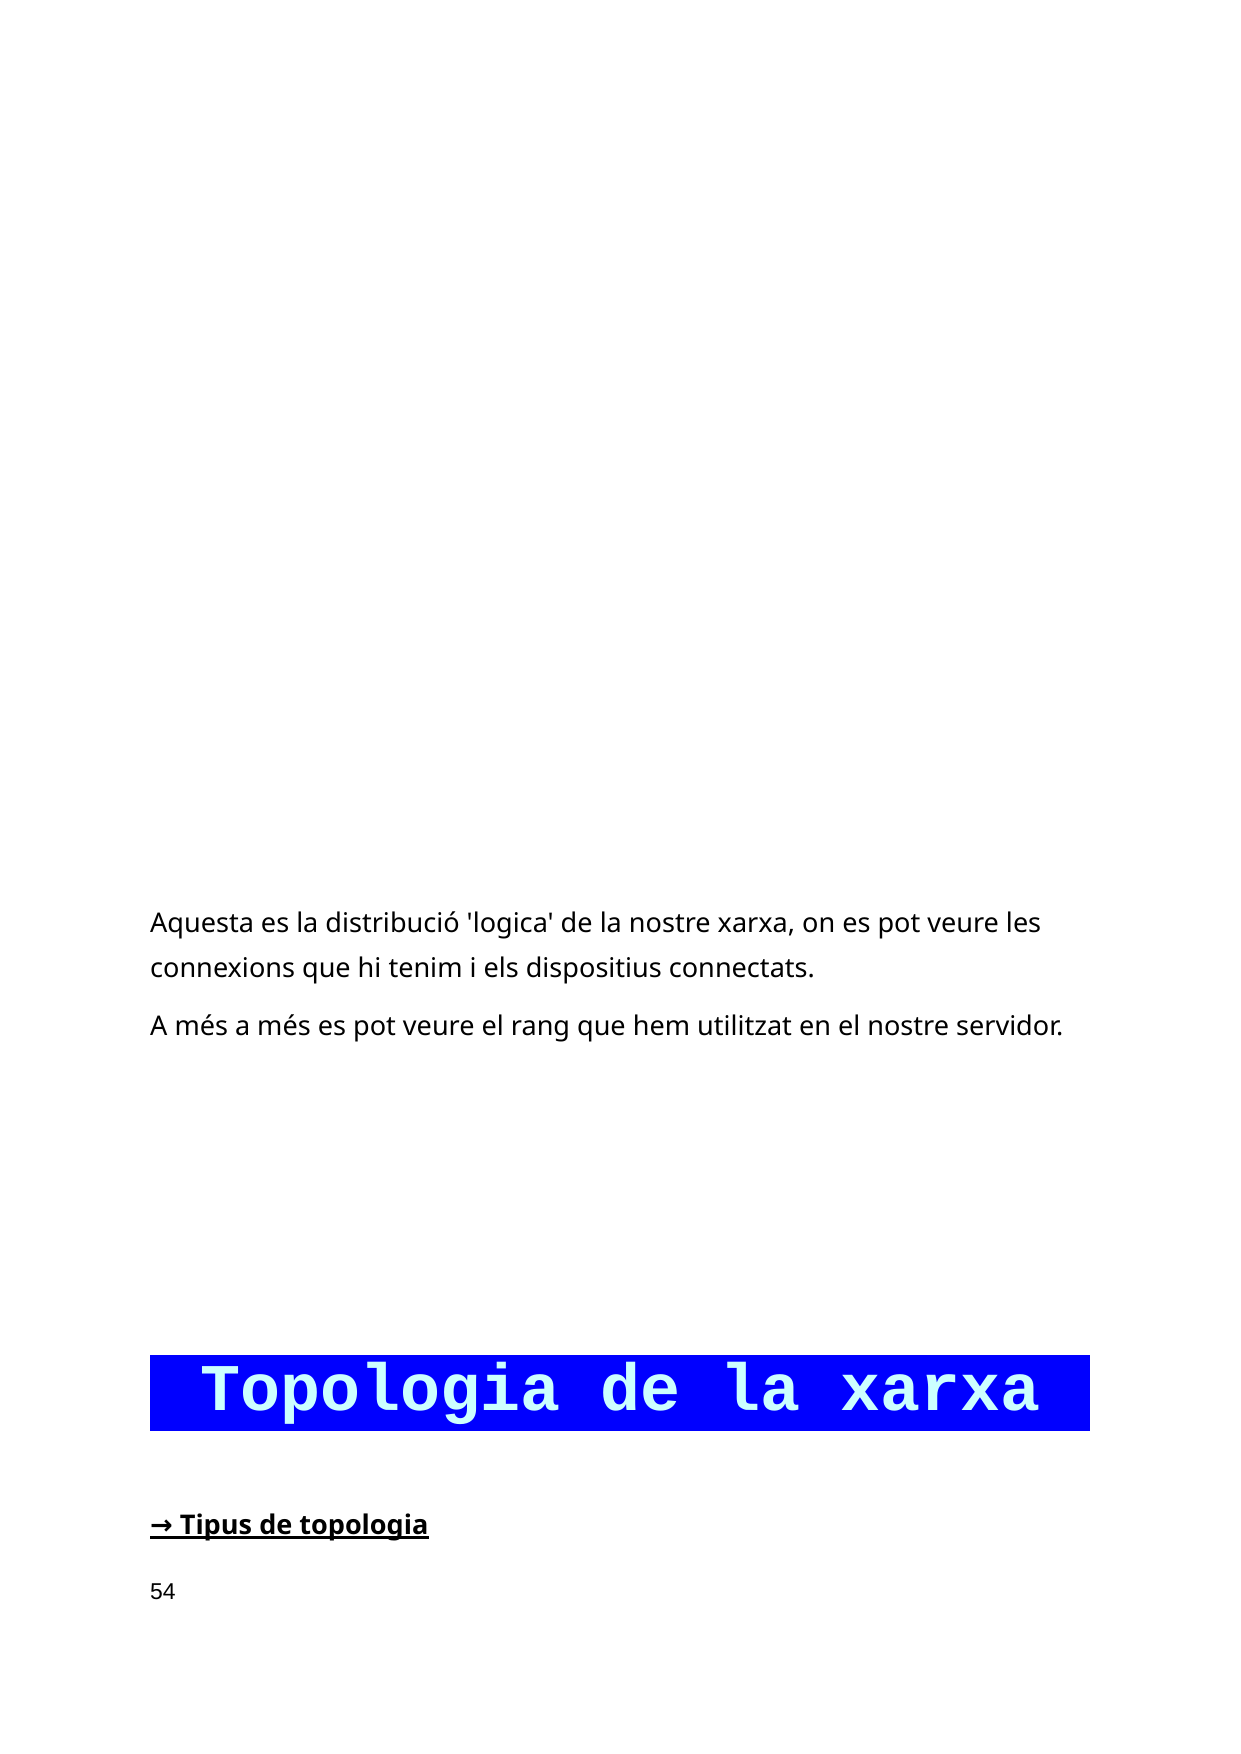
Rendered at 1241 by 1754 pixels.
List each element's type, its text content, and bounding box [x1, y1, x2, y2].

text → Tipus de topologia [150, 1505, 1090, 1542]
text Aquesta es la distribució 'logica' de la nostre xarxa, on es pot veure les connexions que hi tenim i els dispositius connectats. [150, 796, 1090, 985]
text Topologia de la xarxa [150, 1355, 1090, 1431]
text A més a més es pot veure el rang que hem utilitzat en el nostre servidor. [150, 1007, 1090, 1044]
